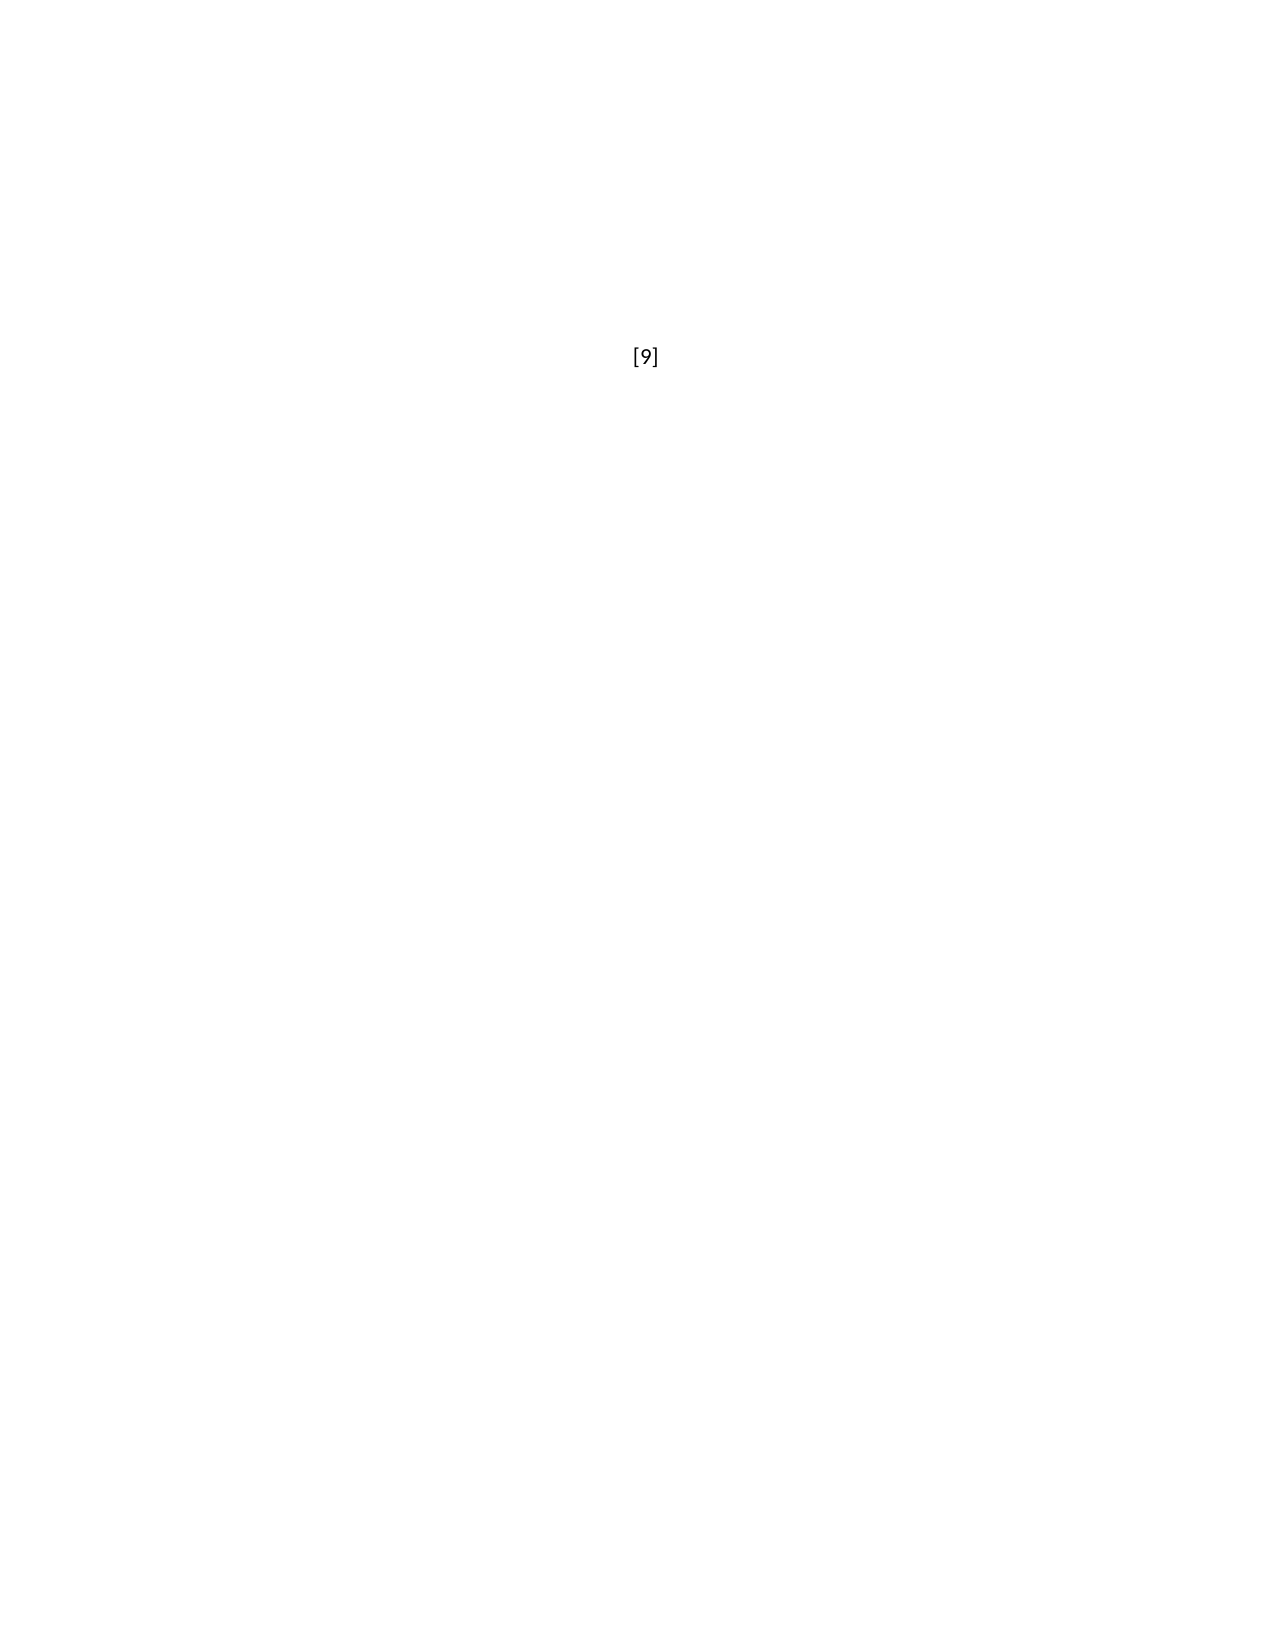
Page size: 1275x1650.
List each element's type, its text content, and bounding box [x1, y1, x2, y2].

text [8] [135, 342, 1156, 370]
